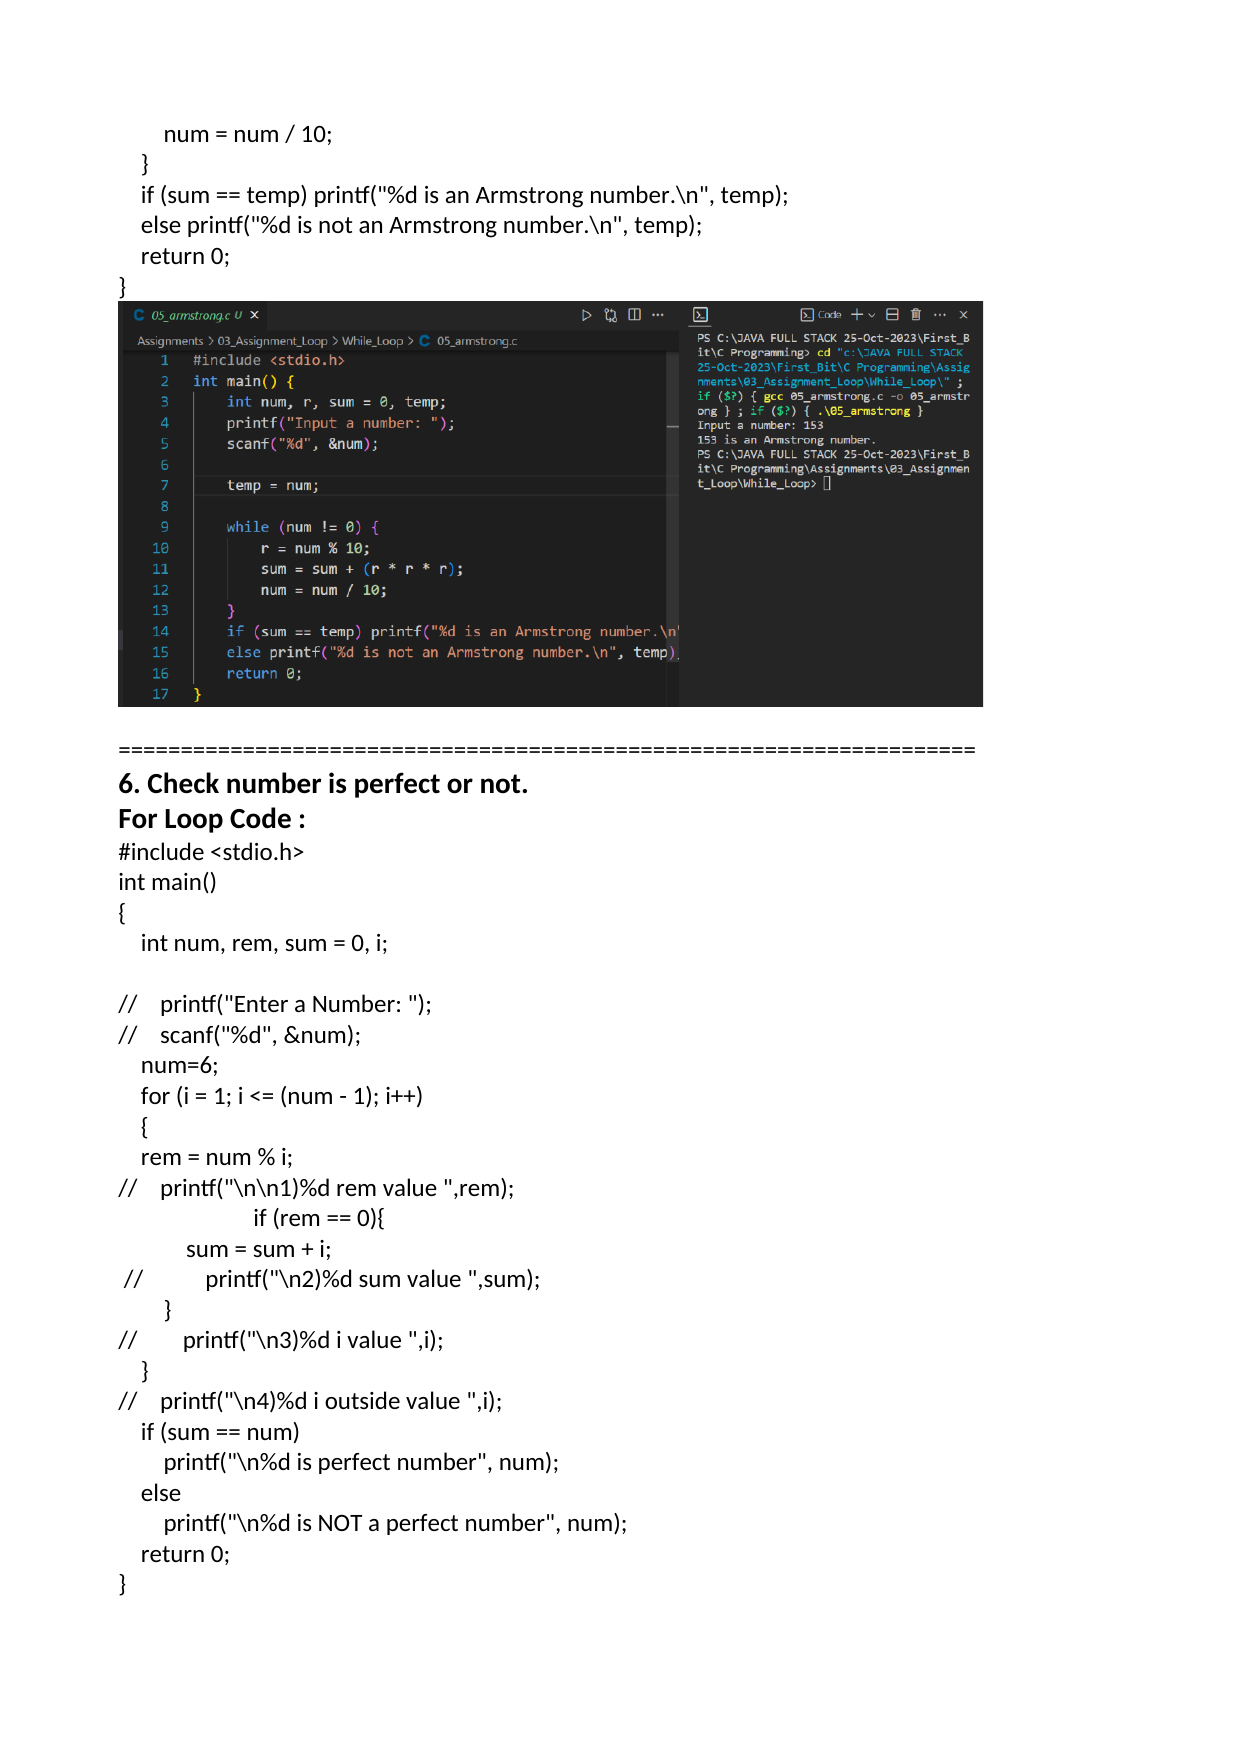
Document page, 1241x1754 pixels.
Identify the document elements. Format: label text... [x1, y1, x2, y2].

text num=6; [118, 1050, 1122, 1080]
text } [118, 271, 1122, 301]
text else printf("%d is not an Armstrong number.\n", temp); [118, 210, 1122, 240]
text if (rem == 0){ [118, 1202, 1122, 1233]
text if (sum == num) [118, 1416, 1122, 1446]
text // printf("Enter a Number: "); [118, 989, 1122, 1019]
text sum = sum + i; [118, 1233, 1122, 1263]
text int num, rem, sum = 0, i; [118, 928, 1122, 958]
text } [118, 1355, 1122, 1385]
text // printf("\n\n1)%d rem value ",rem); [118, 1172, 1122, 1202]
text } [118, 1568, 1122, 1599]
text #include <stdio.h> [118, 836, 1122, 867]
text // scanf("%d", &num); [118, 1019, 1122, 1050]
text return 0; [118, 1538, 1122, 1568]
text For Loop Code : [118, 800, 1122, 836]
text 6. Check number is perfect or not. [118, 765, 1122, 800]
text { [118, 1111, 1122, 1141]
text num = num / 10; [118, 118, 1122, 149]
text ===================================================================== [118, 734, 1122, 765]
text rem = num % i; [118, 1141, 1122, 1172]
text } [118, 149, 1122, 179]
text else [118, 1477, 1122, 1507]
text for (i = 1; i <= (num - 1); i++) [118, 1080, 1122, 1111]
text // printf("\n2)%d sum value ",sum); [118, 1263, 1122, 1294]
text // printf("\n3)%d i value ",i); [118, 1324, 1122, 1355]
text { [118, 897, 1122, 928]
text if (sum == temp) printf("%d is an Armstrong number.\n", temp); [118, 179, 1122, 210]
text printf("\n%d is NOT a perfect number", num); [118, 1507, 1122, 1538]
text int main() [118, 867, 1122, 897]
text printf("\n%d is perfect number", num); [118, 1446, 1122, 1477]
text } [118, 1294, 1122, 1324]
text // printf("\n4)%d i outside value ",i); [118, 1385, 1122, 1416]
text return 0; [118, 240, 1122, 271]
